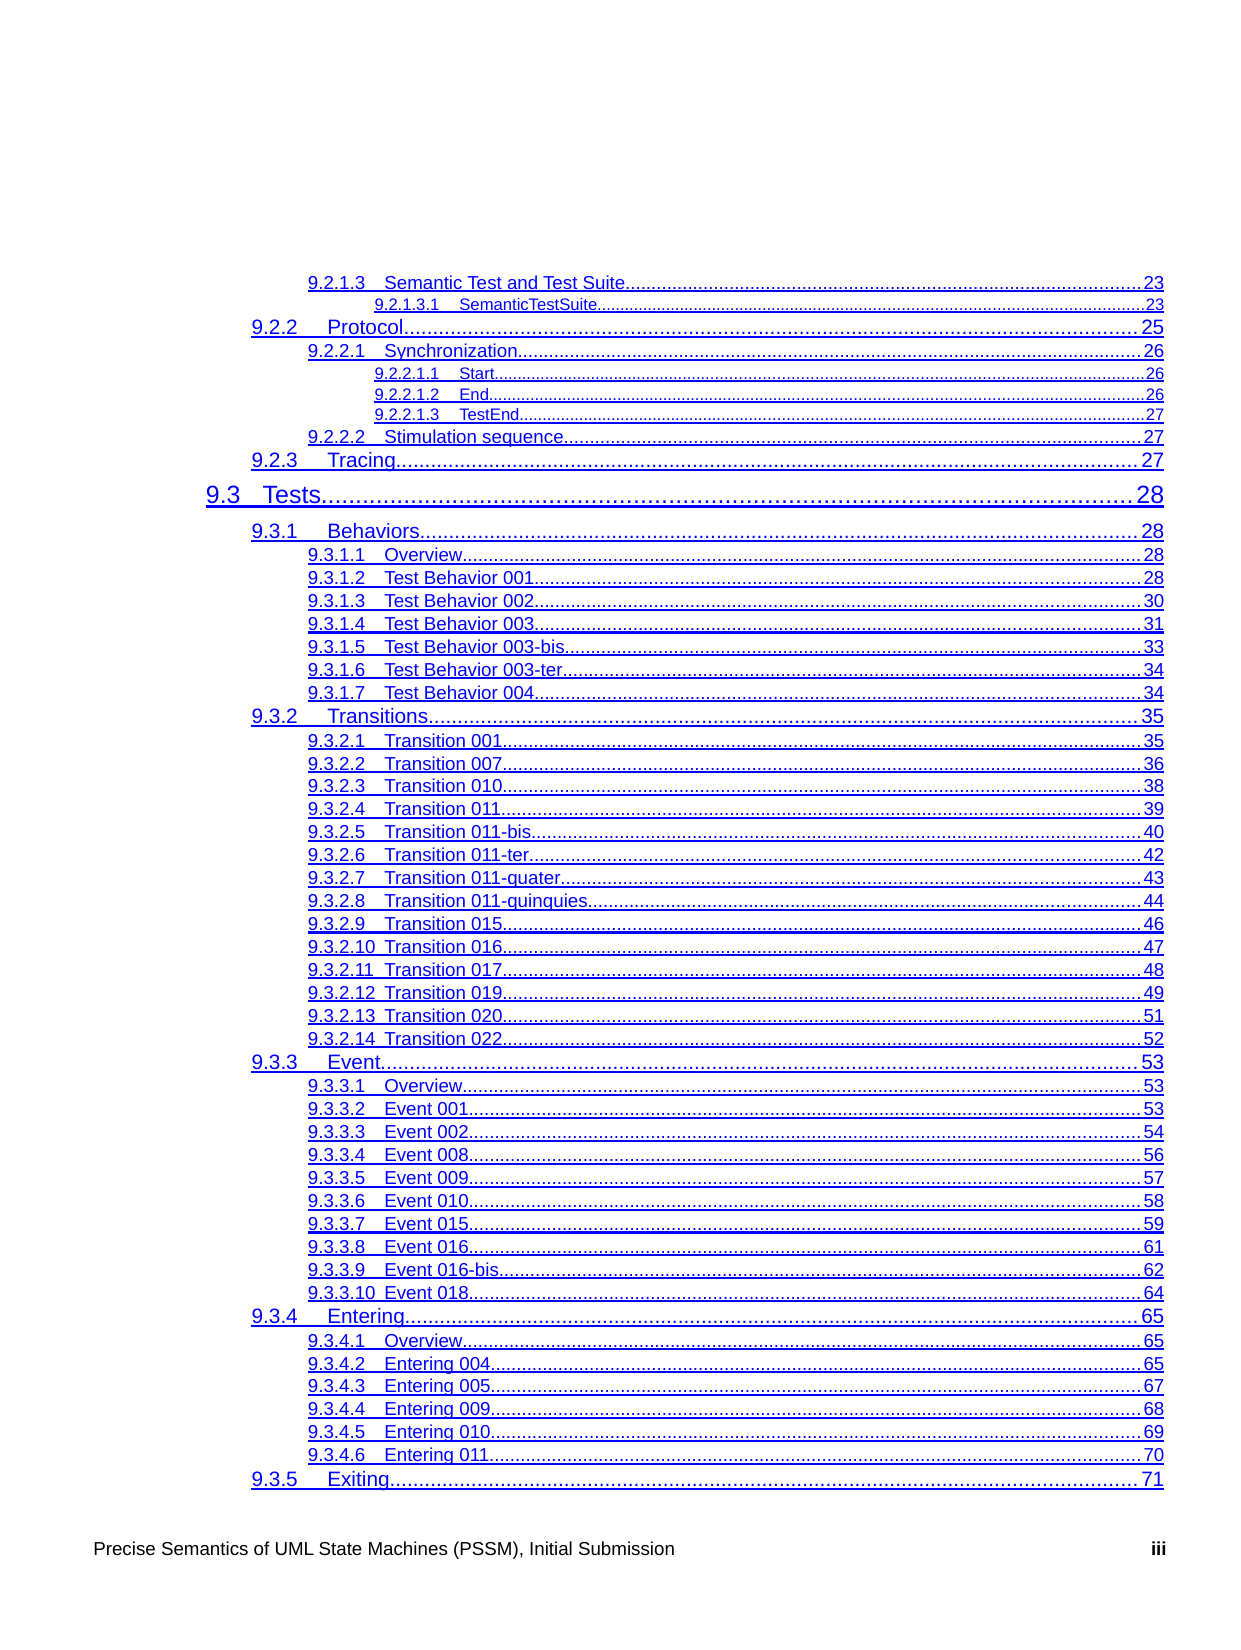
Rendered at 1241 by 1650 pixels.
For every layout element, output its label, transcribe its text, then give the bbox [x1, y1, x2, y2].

text 9.3.2.3 Transition 010 38 [308, 774, 1164, 794]
text 9.3.3.8 Event 016 61 [308, 1234, 1164, 1254]
text 9.3.3.5 Event 009 57 [308, 1166, 1164, 1186]
text 9.3.5 Exiting 71 [251, 1466, 1164, 1488]
text 9.3.1.4 Test Behavior 003 31 [308, 611, 1164, 631]
text 9.3.4.3 Entering 005 67 [308, 1374, 1164, 1394]
text 9.3.4 Entering 65 [251, 1303, 1164, 1325]
text 9.3.1 Behaviors 28 [251, 518, 1164, 540]
text 9.3.1.2 Test Behavior 001 28 [308, 566, 1164, 586]
text 9.3.2.5 Transition 011-bis 40 [308, 820, 1164, 840]
text 9.3.2 Transitions 35 [251, 703, 1164, 725]
text 9.3.2.12 Transition 019 49 [308, 980, 1164, 1000]
text 9.2.3 Tracing 27 [251, 447, 1164, 469]
text 9.3.1.1 Overview 28 [308, 543, 1164, 563]
text 9.2.1.3 Semantic Test and Test Suite 23 [308, 270, 1164, 290]
text 9.3.2.10 Transition 016 47 [308, 934, 1164, 954]
text 9.3.3.7 Event 015 59 [308, 1211, 1164, 1231]
text 9.3.3.6 Event 010 58 [308, 1188, 1164, 1209]
text 9.3.2.2 Transition 007 36 [308, 751, 1164, 771]
text 9.3.3.4 Event 008 56 [308, 1143, 1164, 1163]
text 9.3.3.3 Event 002 54 [308, 1120, 1164, 1140]
text 9.2.2.2 Stimulation sequence 27 [308, 424, 1164, 444]
text 9.3.2.14 Transition 022 52 [308, 1026, 1164, 1046]
text 9.3.1.6 Test Behavior 003-ter 34 [308, 657, 1164, 677]
text 9.2.2.1.3 TestEnd 27 [374, 403, 1164, 422]
text 9.3.4.6 Entering 011 70 [308, 1443, 1164, 1463]
text 9.2.2.1.2 End 26 [374, 383, 1164, 401]
text 9.2.2.1.1 Start 26 [374, 362, 1164, 380]
text 9.3.1.3 Test Behavior 002 30 [308, 588, 1164, 609]
text 9.3.3.2 Event 001 53 [308, 1097, 1164, 1117]
text 9.2.2 Protocol 25 [251, 314, 1164, 336]
text 9.3.2.6 Transition 011-ter 42 [308, 843, 1164, 863]
text 9.3.2.1 Transition 001 35 [308, 728, 1164, 748]
text 9.3.2.11 Transition 017 48 [308, 957, 1164, 977]
text 9.3.4.2 Entering 004 65 [308, 1351, 1164, 1371]
text 9.3.1.5 Test Behavior 003-bis 33 [308, 634, 1164, 654]
text 9.3.3.9 Event 016-bis 62 [308, 1257, 1164, 1277]
text 9.3.2.9 Transition 015 46 [308, 911, 1164, 931]
text 9.2.1.3.1 SemanticTestSuite 23 [374, 293, 1164, 311]
text 9.3.3.1 Overview 53 [308, 1074, 1164, 1094]
text 9.3.2.13 Transition 020 51 [308, 1003, 1164, 1023]
text 9.3.4.4 Entering 009 68 [308, 1397, 1164, 1417]
text 9.3.4.1 Overview 65 [308, 1328, 1164, 1348]
text 9.3.2.4 Transition 011 39 [308, 797, 1164, 817]
text 9.3.4.5 Entering 010 69 [308, 1420, 1164, 1440]
text 9.3 Tests 28 [206, 481, 1164, 505]
text 9.2.2.1 Synchronization 26 [308, 339, 1164, 359]
text 9.3.2.8 Transition 011-quinquies 44 [308, 888, 1164, 909]
text 9.3.3.10 Event 018 64 [308, 1280, 1164, 1300]
text 9.3.2.7 Transition 011-quater 43 [308, 866, 1164, 886]
text 9.3.3 Event 53 [251, 1049, 1164, 1071]
text 9.3.1.7 Test Behavior 004 34 [308, 680, 1164, 700]
